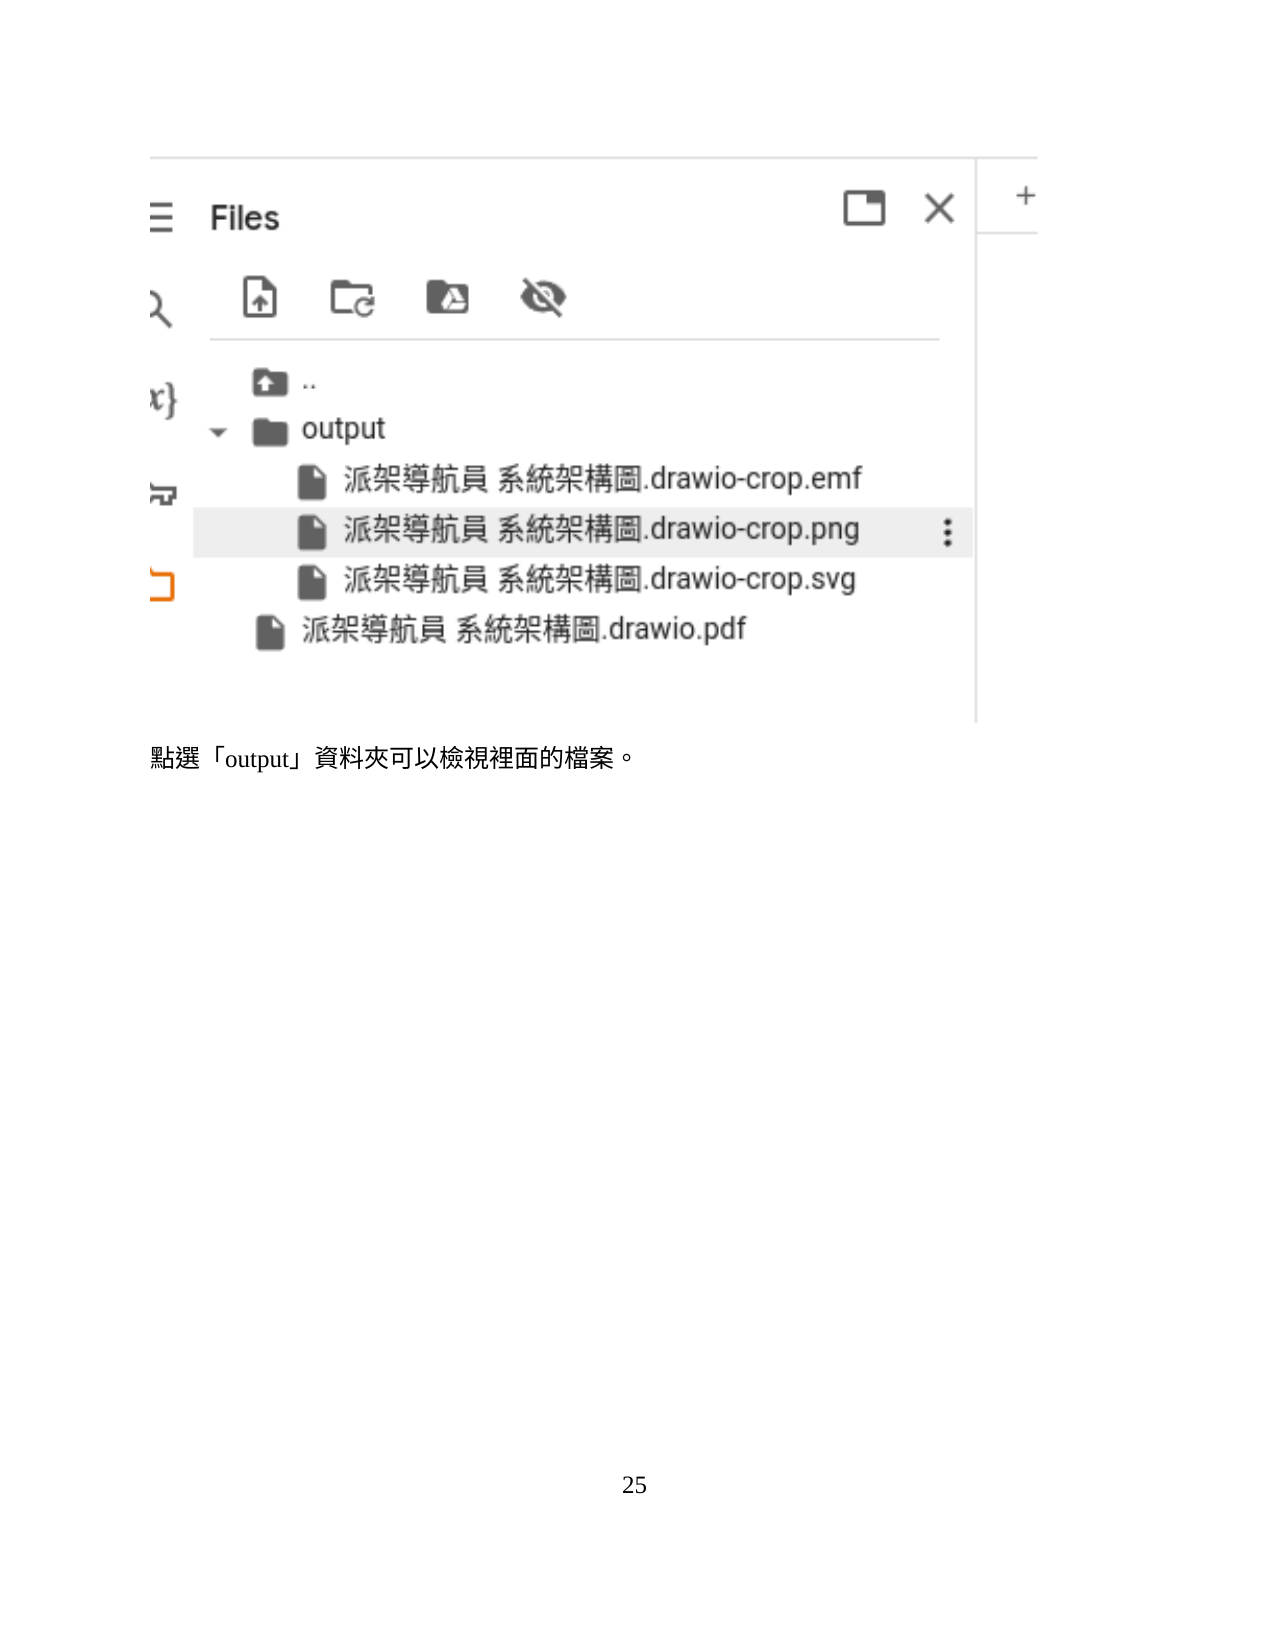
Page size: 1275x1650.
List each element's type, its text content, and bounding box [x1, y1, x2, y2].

text 點選「output」資料夾可以檢視裡面的檔案。 [150, 741, 1125, 775]
picture [150, 150, 1038, 723]
